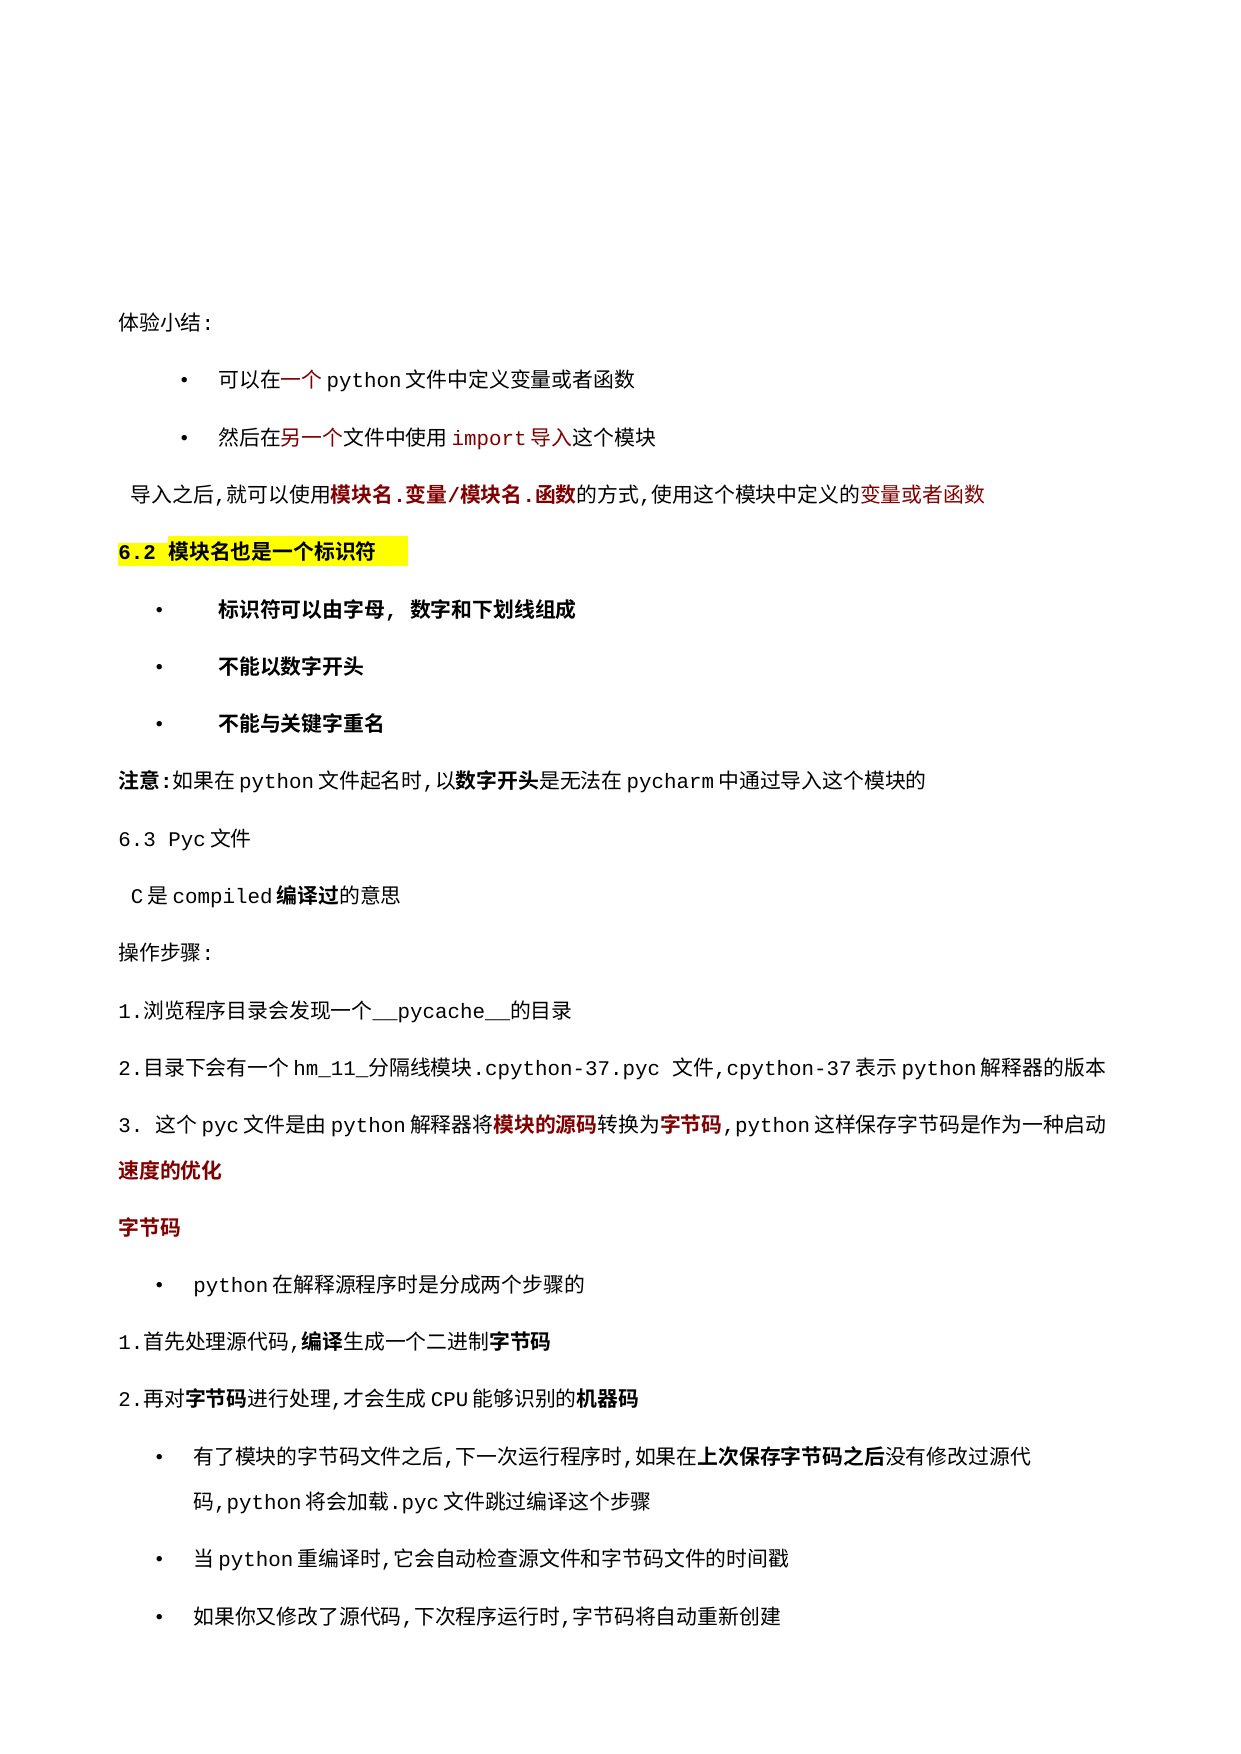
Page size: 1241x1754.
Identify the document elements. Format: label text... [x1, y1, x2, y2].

text 6.3 Pyc文件 [118, 822, 1122, 852]
text 注意:如果在python文件起名时,以数字开头是无法在pycharm中通过导入这个模块的 [118, 765, 1122, 795]
list 可以在一个python文件中定义变量或者函数 [181, 364, 1122, 394]
text 1.首先处理源代码,编译生成一个二进制字节码 [118, 1325, 1122, 1356]
text C是compiled编译过的意思 [118, 879, 1122, 910]
text 6.2 模块名也是一个标识符 [118, 536, 1122, 566]
list 有了模块的字节码文件之后,下一次运行程序时,如果在上次保存字节码之后没有修改过源代码,python将会加载.pyc文件跳过编译这个步骤 [156, 1440, 1122, 1516]
list 标识符可以由字母, 数字和下划线组成 [156, 593, 1122, 623]
text 1.浏览程序目录会发现一个__pycache__的目录 [118, 994, 1122, 1024]
list 当python重编译时,它会自动检查源文件和字节码文件的时间戳 [156, 1543, 1122, 1573]
text 操作步骤: [118, 937, 1122, 967]
text 字节码 [118, 1211, 1122, 1241]
list 然后在另一个文件中使用import导入这个模块 [181, 421, 1122, 451]
list python在解释源程序时是分成两个步骤的 [156, 1268, 1122, 1298]
text 2.目录下会有一个hm_11_分隔线模块.cpython-37.pyc 文件,cpython-37表示python解释器的版本 [118, 1051, 1122, 1082]
list 不能与关键字重名 [156, 707, 1122, 738]
text 2.再对字节码进行处理,才会生成CPU能够识别的机器码 [118, 1383, 1122, 1413]
list 不能以数字开头 [156, 650, 1122, 681]
list 如果你又修改了源代码,下次程序运行时,字节码将自动重新创建 [156, 1600, 1122, 1630]
text 3. 这个pyc文件是由python解释器将模块的源码转换为字节码,python这样保存字节码是作为一种启动速度的优化 [118, 1108, 1122, 1184]
text 体验小结: [118, 306, 1122, 337]
text 导入之后,就可以使用模块名.变量/模块名.函数的方式,使用这个模块中定义的变量或者函数 [118, 478, 1122, 509]
